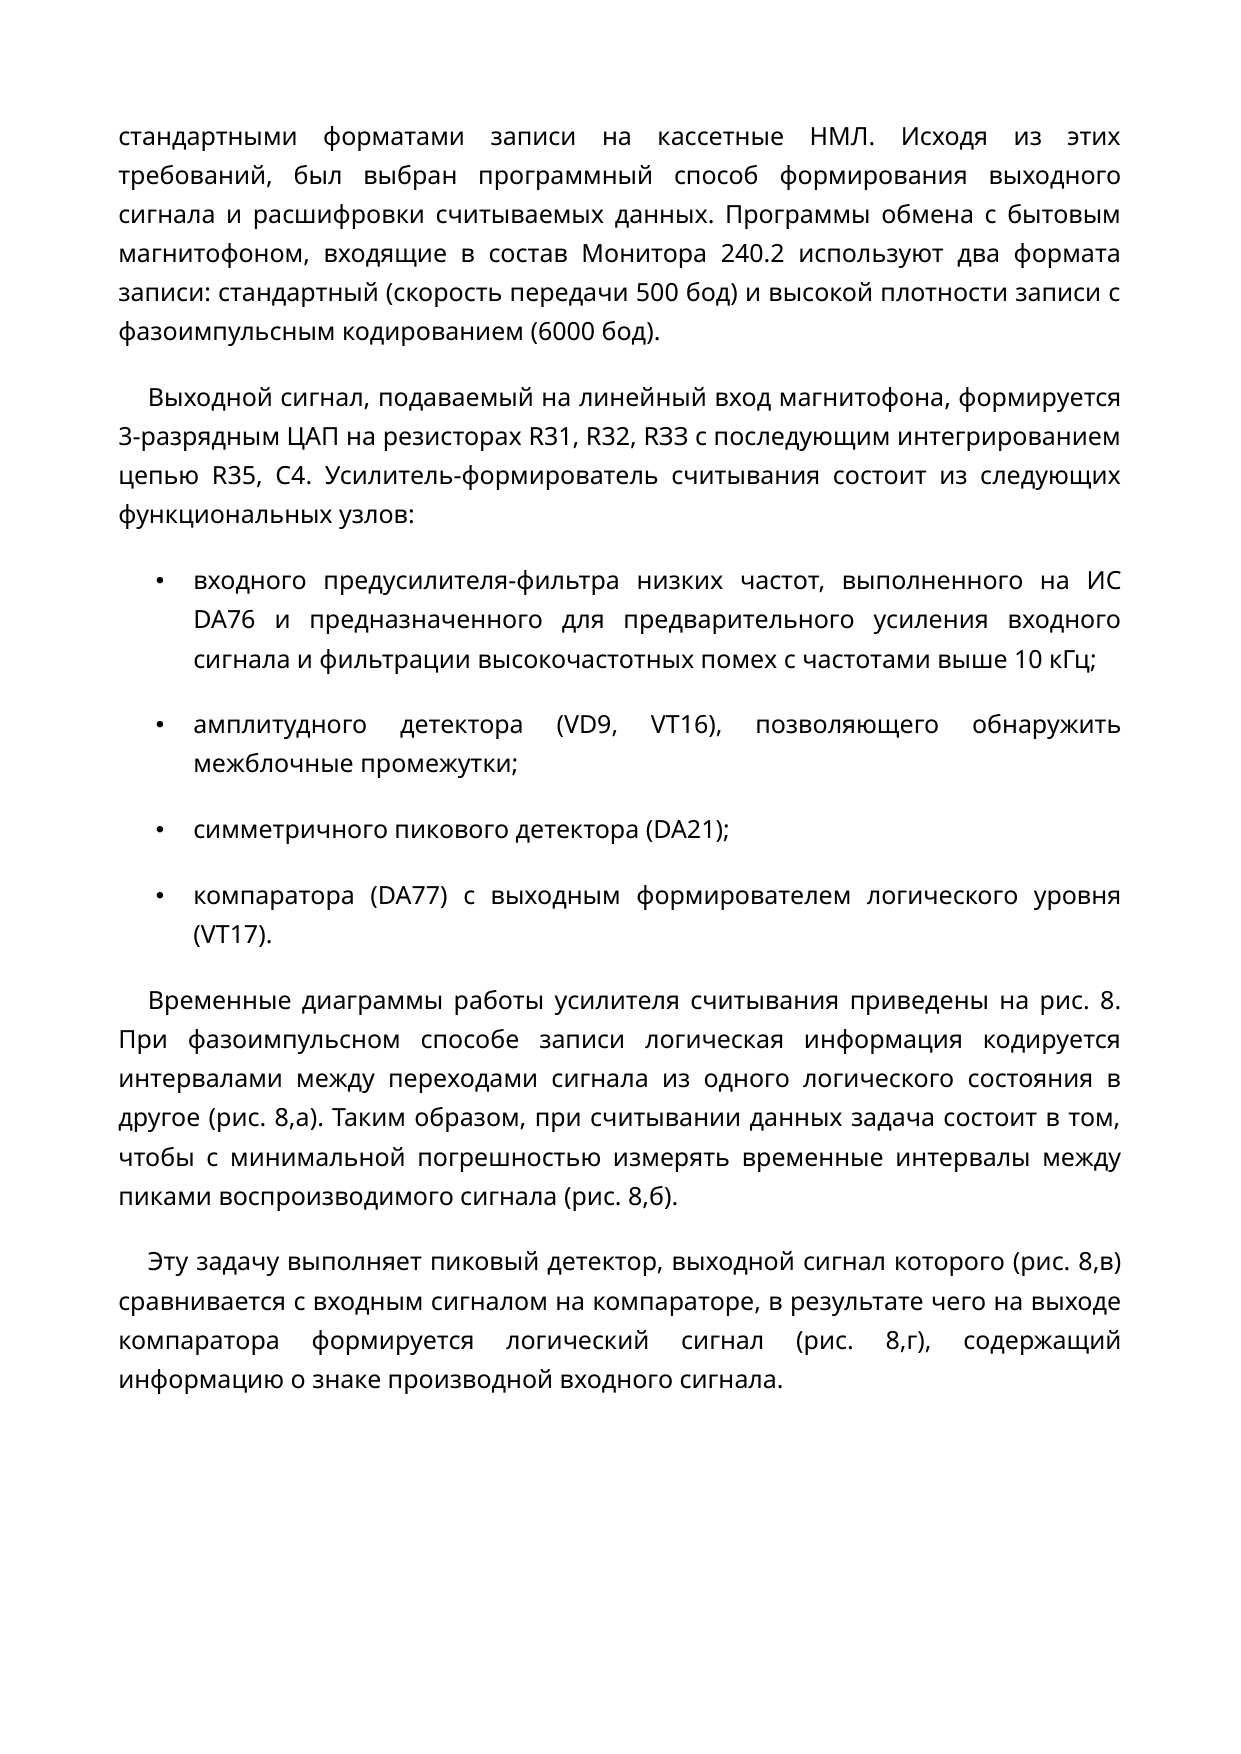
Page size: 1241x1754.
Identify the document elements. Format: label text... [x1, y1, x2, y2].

text Временные диаграммы работы усилителя считывания приведены на рис. 8. При фазоимпульсном способе записи логическая информация кодируется интервалами между переходами сигнала из одного логического состояния в другое (рис. 8,а). Таким образом, при считывании данных задача состоит в том, чтобы с минимальной погрешностью измерять временные интервалы между пиками воспроизводимого сигнала (рис. 8,б). [118, 982, 1122, 1212]
list входного предусилителя-фильтра низких частот, выполненного на ИС DA76 и предназначенного для предварительного усиления входного сигнала и фильтрации высокочастотных помех с частотами выше 10 кГц; [156, 563, 1122, 675]
text Эту задачу выполняет пиковый детектор, выходной сигнал которого (рис. 8,в) сравнивается с входным сигналом на компараторе, в результате чего на выходе компаратора формируется логический сигнал (рис. 8,г), содержащий информацию о знаке производной входного сигнала. [118, 1244, 1122, 1396]
text Выходной сигнал, подаваемый на линейный вход магнитофона, формируется 3-разрядным ЦАП на резисторах R31, R32, RЗЗ с последующим интегрированием цепью R35, C4. Усилитель-формирователь считывания состоит из следующих функциональных узлов: [118, 380, 1122, 531]
list амплитудного детектора (VD9, VT16), позволяющего обнаружить межблочные промежутки; [156, 707, 1122, 780]
text стандартными форматами записи на кассетные НМЛ. Исходя из этих требований, был выбран программный способ формирования выходного сигнала и расшифровки считываемых данных. Программы обмена с бытовым магнитофоном, входящие в состав Монитора 240.2 используют два формата записи: стандартный (скорость передачи 500 бод) и высокой плотности записи с фазоимпульсным кодированием (6000 бод). [118, 118, 1122, 348]
list симметричного пикового детектора (DA21); [156, 812, 1122, 846]
list компаратора (DA77) с выходным формирователем логического уровня (VT17). [156, 878, 1122, 951]
